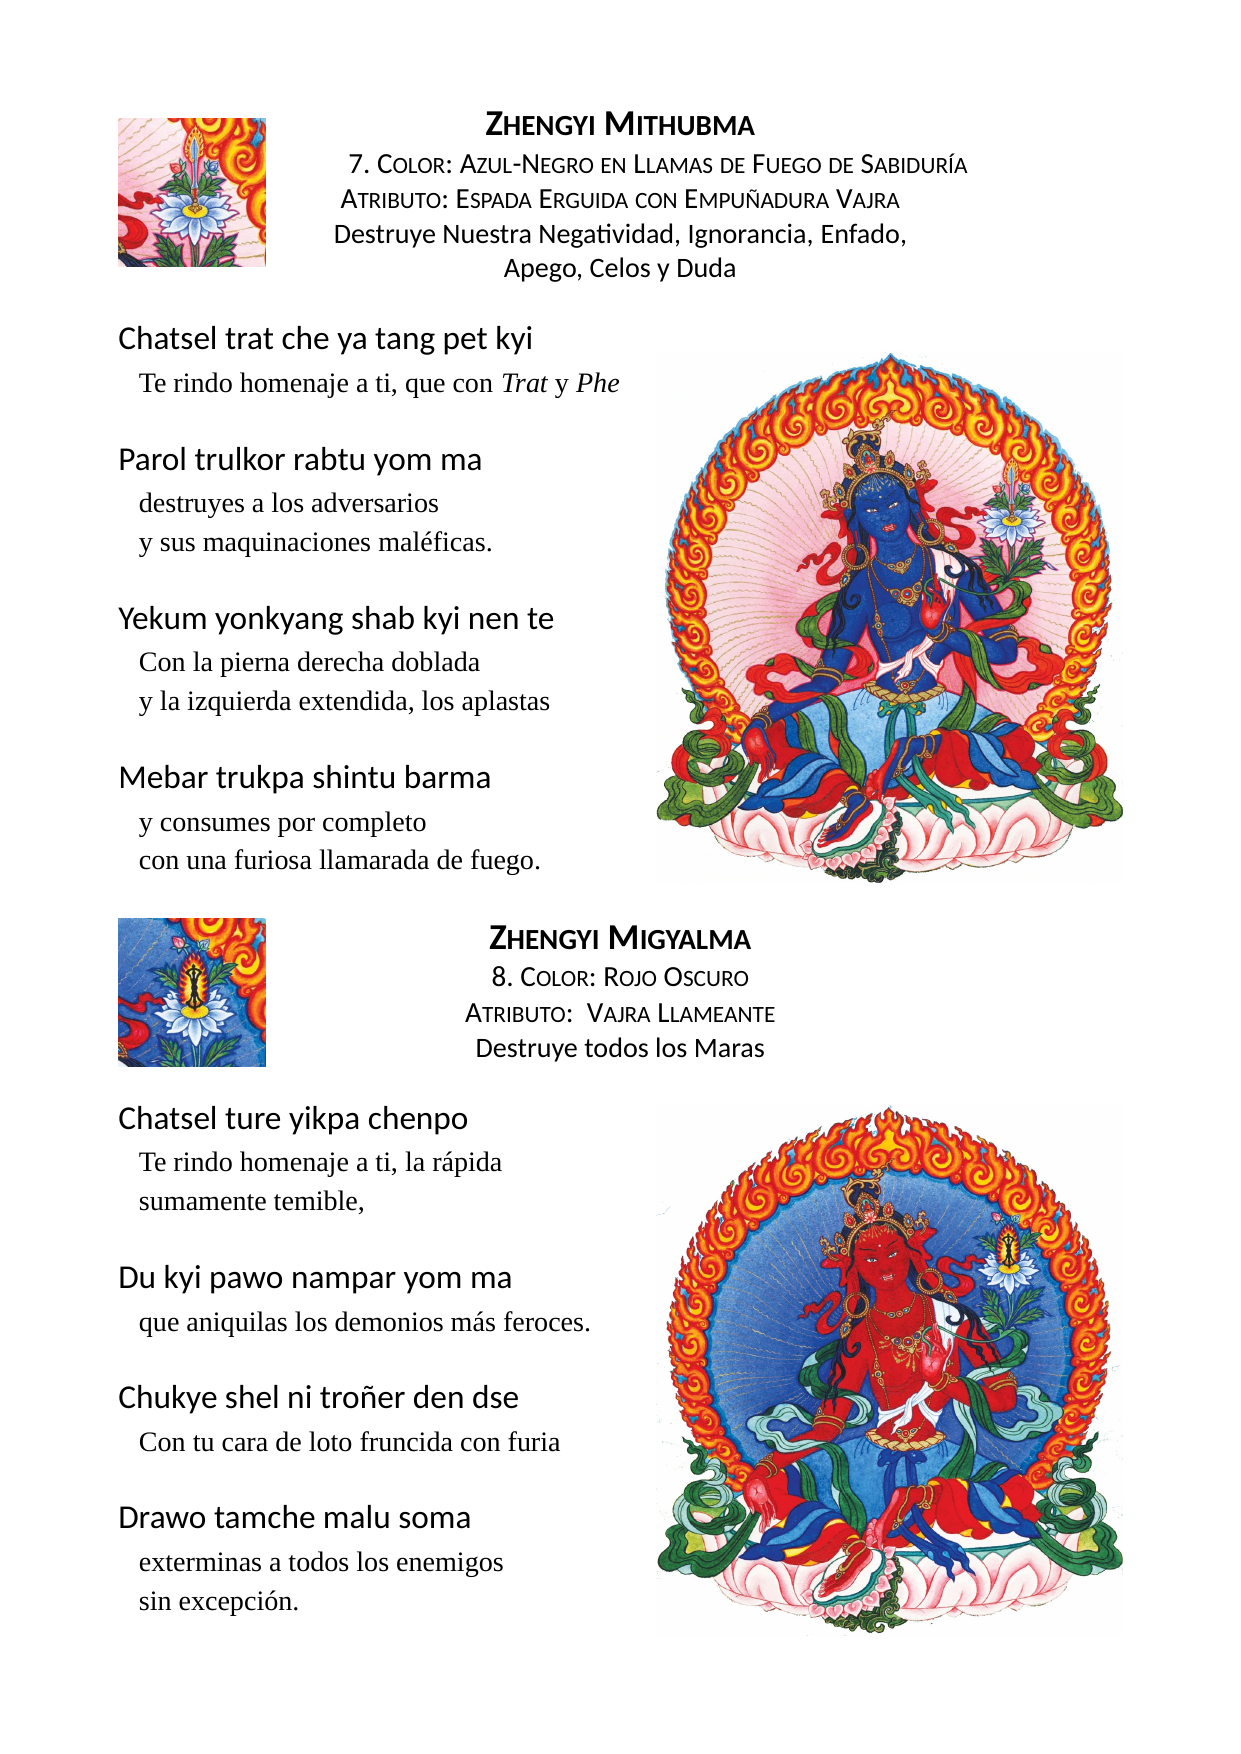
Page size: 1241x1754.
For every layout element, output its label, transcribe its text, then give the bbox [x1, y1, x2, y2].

text Du kyi pawo nampar yom ma [118, 1256, 656, 1296]
text destruyes a los adversarios y sus maquinaciones maléficas. [139, 486, 656, 558]
text Chatsel ture yikpa chenpo [118, 1097, 1122, 1137]
text Chatsel trat che ya tang pet kyi [118, 317, 1122, 358]
picture [656, 1104, 1123, 1636]
text Mebar trukpa shintu barma [118, 756, 656, 796]
text Zhengyi Mithubma [118, 100, 1122, 145]
text Chukye shel ni troñer den dse [118, 1376, 656, 1417]
picture [656, 351, 1123, 883]
text Apego, Celos y Duda [118, 251, 1122, 285]
text Con tu cara de loto fruncida con furia [139, 1425, 656, 1457]
text que aniquilas los demonios más feroces. [139, 1304, 656, 1337]
text Zhengyi Migyalma [118, 914, 1122, 958]
text Con la pierna derecha doblada y la izquierda extendida, los aplastas [139, 646, 656, 717]
text Destruye Nuestra Negatividad, Ignorancia, Enfado, [266, 216, 1122, 251]
picture [118, 918, 266, 1067]
text Atributo: Espada Erguida con Empuñadura Vajra [266, 181, 1122, 216]
text Destruye todos los Maras [266, 1030, 1122, 1064]
text Drawo tamche malu soma [118, 1496, 656, 1537]
text y consumes por completo con una furiosa llamarada de fuego. [139, 804, 1122, 896]
text exterminas a todos los enemigos sin excepción. [139, 1545, 656, 1616]
text Parol trulkor rabtu yom ma [118, 438, 656, 478]
picture [118, 118, 266, 267]
text 8. Color: Rojo Oscuro [266, 958, 1122, 994]
text Atributo: Vajra Llameante [266, 994, 1122, 1030]
text Te rindo homenaje a ti, que con Trat y Phe [139, 366, 656, 399]
text Te rindo homenaje a ti, la rápida sumamente temible, [139, 1146, 656, 1217]
text Yekum yonkyang shab kyi nen te [118, 597, 656, 637]
text 7. Color: Azul-Negro en Llamas de Fuego de Sabiduría [266, 145, 1122, 181]
